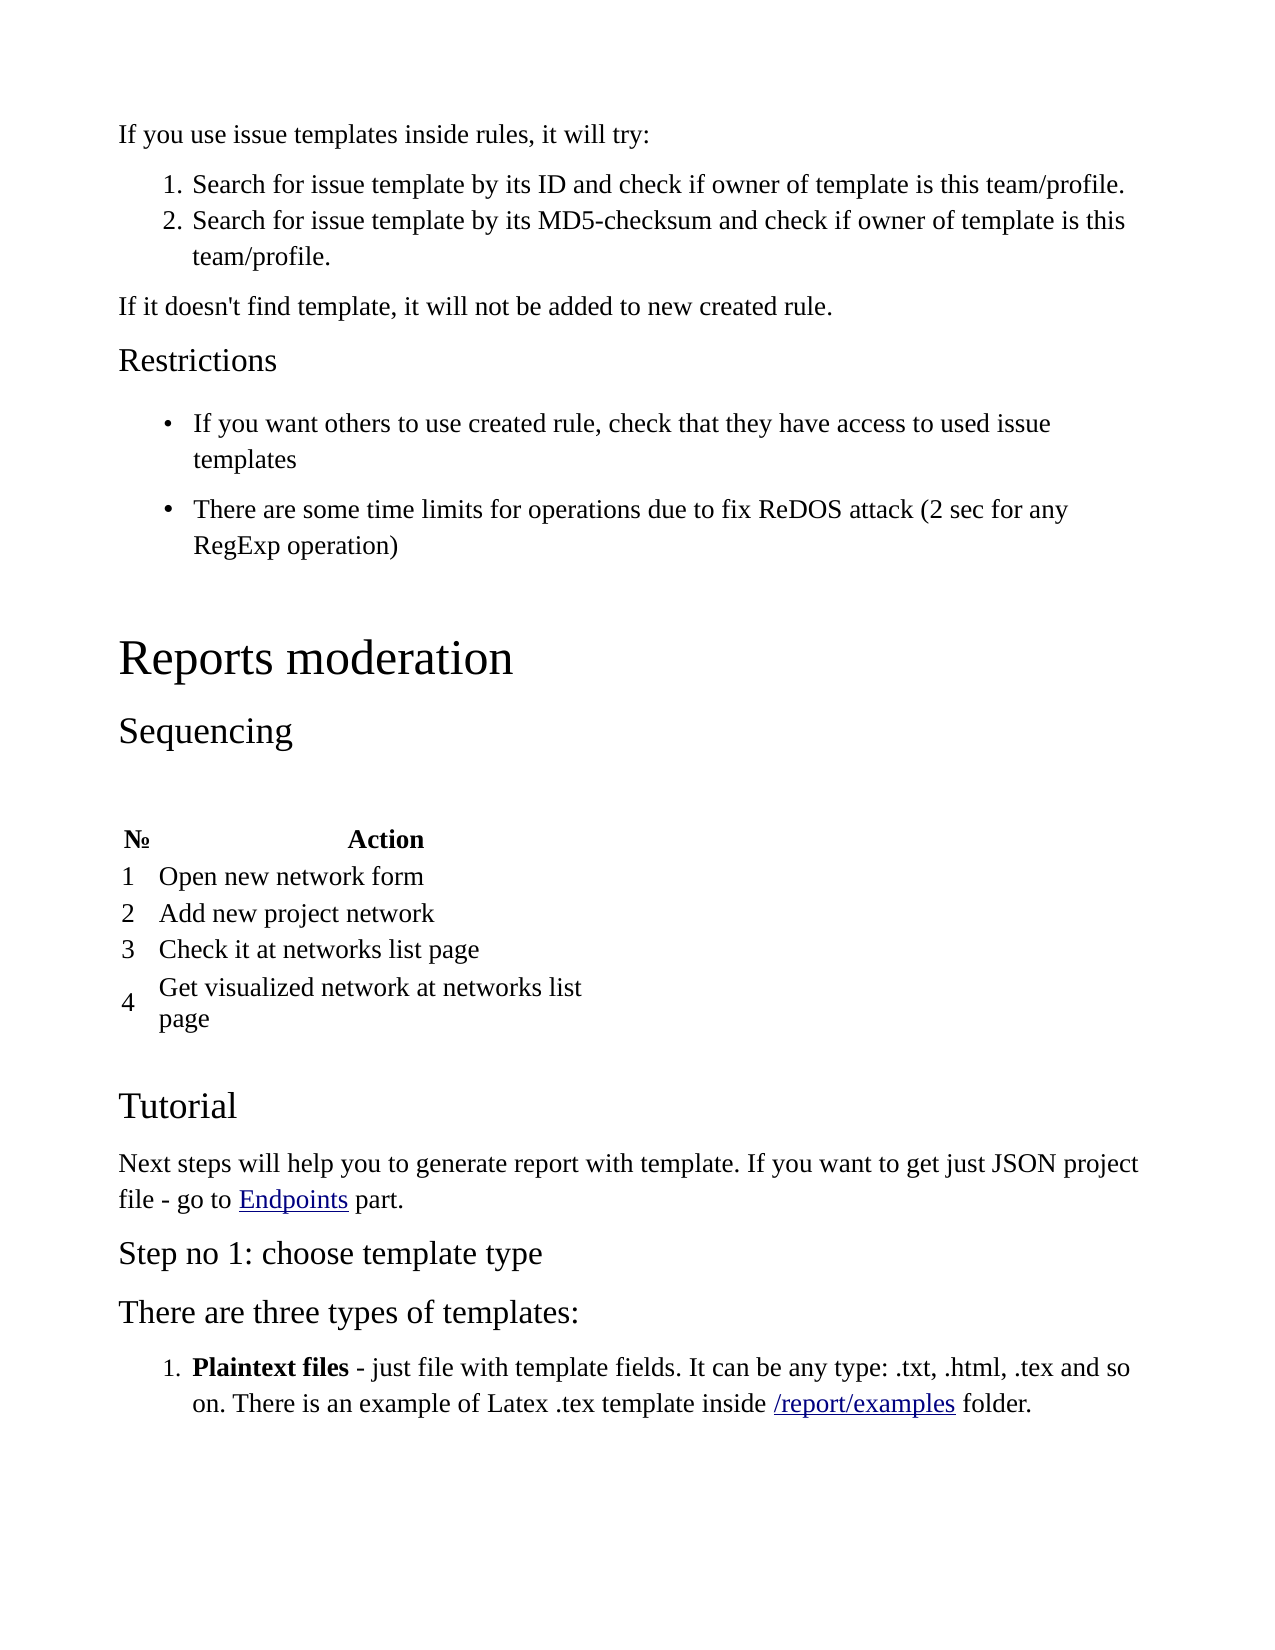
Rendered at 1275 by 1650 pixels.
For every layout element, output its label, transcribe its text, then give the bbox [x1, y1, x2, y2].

list Search for issue template by its ID and check if owner of template is this team/profile. [162, 168, 1157, 199]
table_cell 1 [118, 857, 156, 894]
list Search for issue template by its MD5-checksum and check if owner of template is this team/profile. [162, 204, 1157, 271]
table_cell 4 [118, 968, 156, 1036]
table_cell Add new project network [156, 894, 616, 931]
text Reports moderation [118, 627, 1157, 685]
list Plaintext files - just file with template fields. It can be any type: .txt, .html, .tex and so on. There is an example of Latex .tex template inside /report/examples folder. [162, 1351, 1157, 1418]
table_cell Open new network form [156, 857, 616, 894]
list If you want others to use created rule, check that they have access to used issue templates [164, 408, 1157, 474]
text Tutorial [118, 1083, 1157, 1127]
table_cell Get visualized network at networks list page [156, 968, 616, 1036]
text If it doesn't find template, it will not be added to new created rule. [118, 290, 1157, 321]
text There are three types of templates: [118, 1292, 1157, 1331]
table_cell 2 [118, 894, 156, 931]
text If you use issue templates inside rules, it will try: [118, 118, 1157, 149]
text Next steps will help you to generate report with template. If you want to get just JSON project file - go to Endpoints part. [118, 1148, 1157, 1214]
text Sequencing [118, 708, 1157, 751]
table_cell 3 [118, 931, 156, 968]
table_header № [118, 820, 156, 857]
text Step no 1: choose template type [118, 1234, 1157, 1272]
text Restrictions [118, 341, 1157, 379]
list There are some time limits for operations due to fix ReDOS attack (2 sec for any RegExp operation) [164, 494, 1157, 561]
table_cell Check it at networks list page [156, 931, 616, 968]
table_header Action [156, 820, 616, 857]
